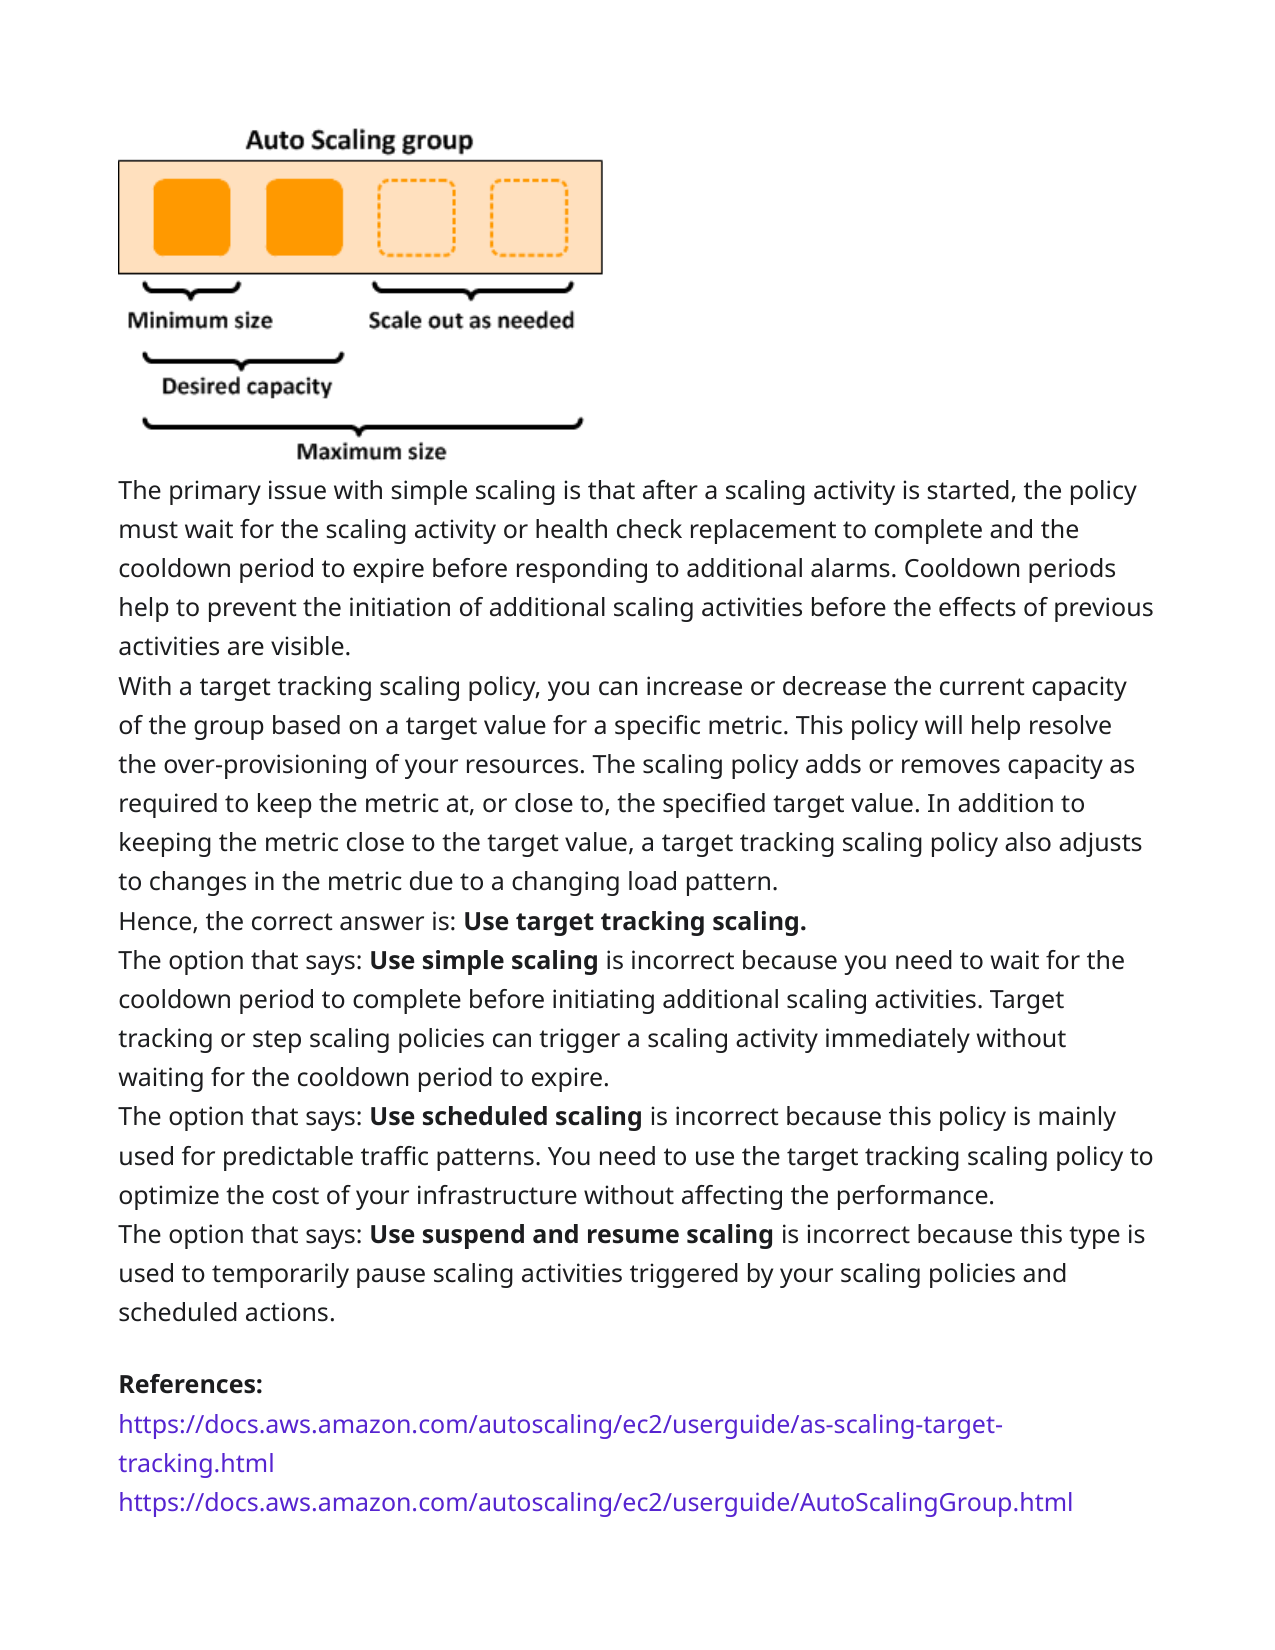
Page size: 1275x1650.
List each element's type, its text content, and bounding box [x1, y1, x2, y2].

text https://docs.aws.amazon.com/autoscaling/ec2/userguide/as-scaling-target-tracking.html [118, 1406, 1157, 1479]
text The option that says: Use scheduled scaling is incorrect because this policy is mainly used for predictable traffic patterns. You need to use the target tracking scaling policy to optimize the cost of your infrastructure without affecting the performance. [118, 1099, 1157, 1211]
text The primary issue with simple scaling is that after a scaling activity is started, the policy must wait for the scaling activity or health check replacement to complete and the cooldown period to expire before responding to additional alarms. Cooldown periods help to prevent the initiation of additional scaling activities before the effects of previous activities are visible. [118, 472, 1157, 663]
text With a target tracking scaling policy, you can increase or decrease the current capacity of the group based on a target value for a specific metric. This policy will help resolve the over-provisioning of your resources. The scaling policy adds or removes capacity as required to keep the metric at, or close to, the specified target value. In addition to keeping the metric close to the target value, a target tracking scaling policy also adjusts to changes in the metric due to a changing load pattern. [118, 668, 1157, 898]
text References: [118, 1367, 1157, 1401]
text The option that says: Use suspend and resume scaling is incorrect because this type is used to temporarily pause scaling activities triggered by your scaling policies and scheduled actions. [118, 1217, 1157, 1329]
text The option that says: Use simple scaling is incorrect because you need to wait for the cooldown period to complete before initiating additional scaling activities. Target tracking or step scaling policies can trigger a scaling activity immediately without waiting for the cooldown period to expire. [118, 942, 1157, 1094]
picture [118, 118, 603, 469]
text Hence, the correct answer is: Use target tracking scaling. [118, 903, 1157, 937]
text https://docs.aws.amazon.com/autoscaling/ec2/userguide/AutoScalingGroup.html [118, 1484, 1157, 1519]
